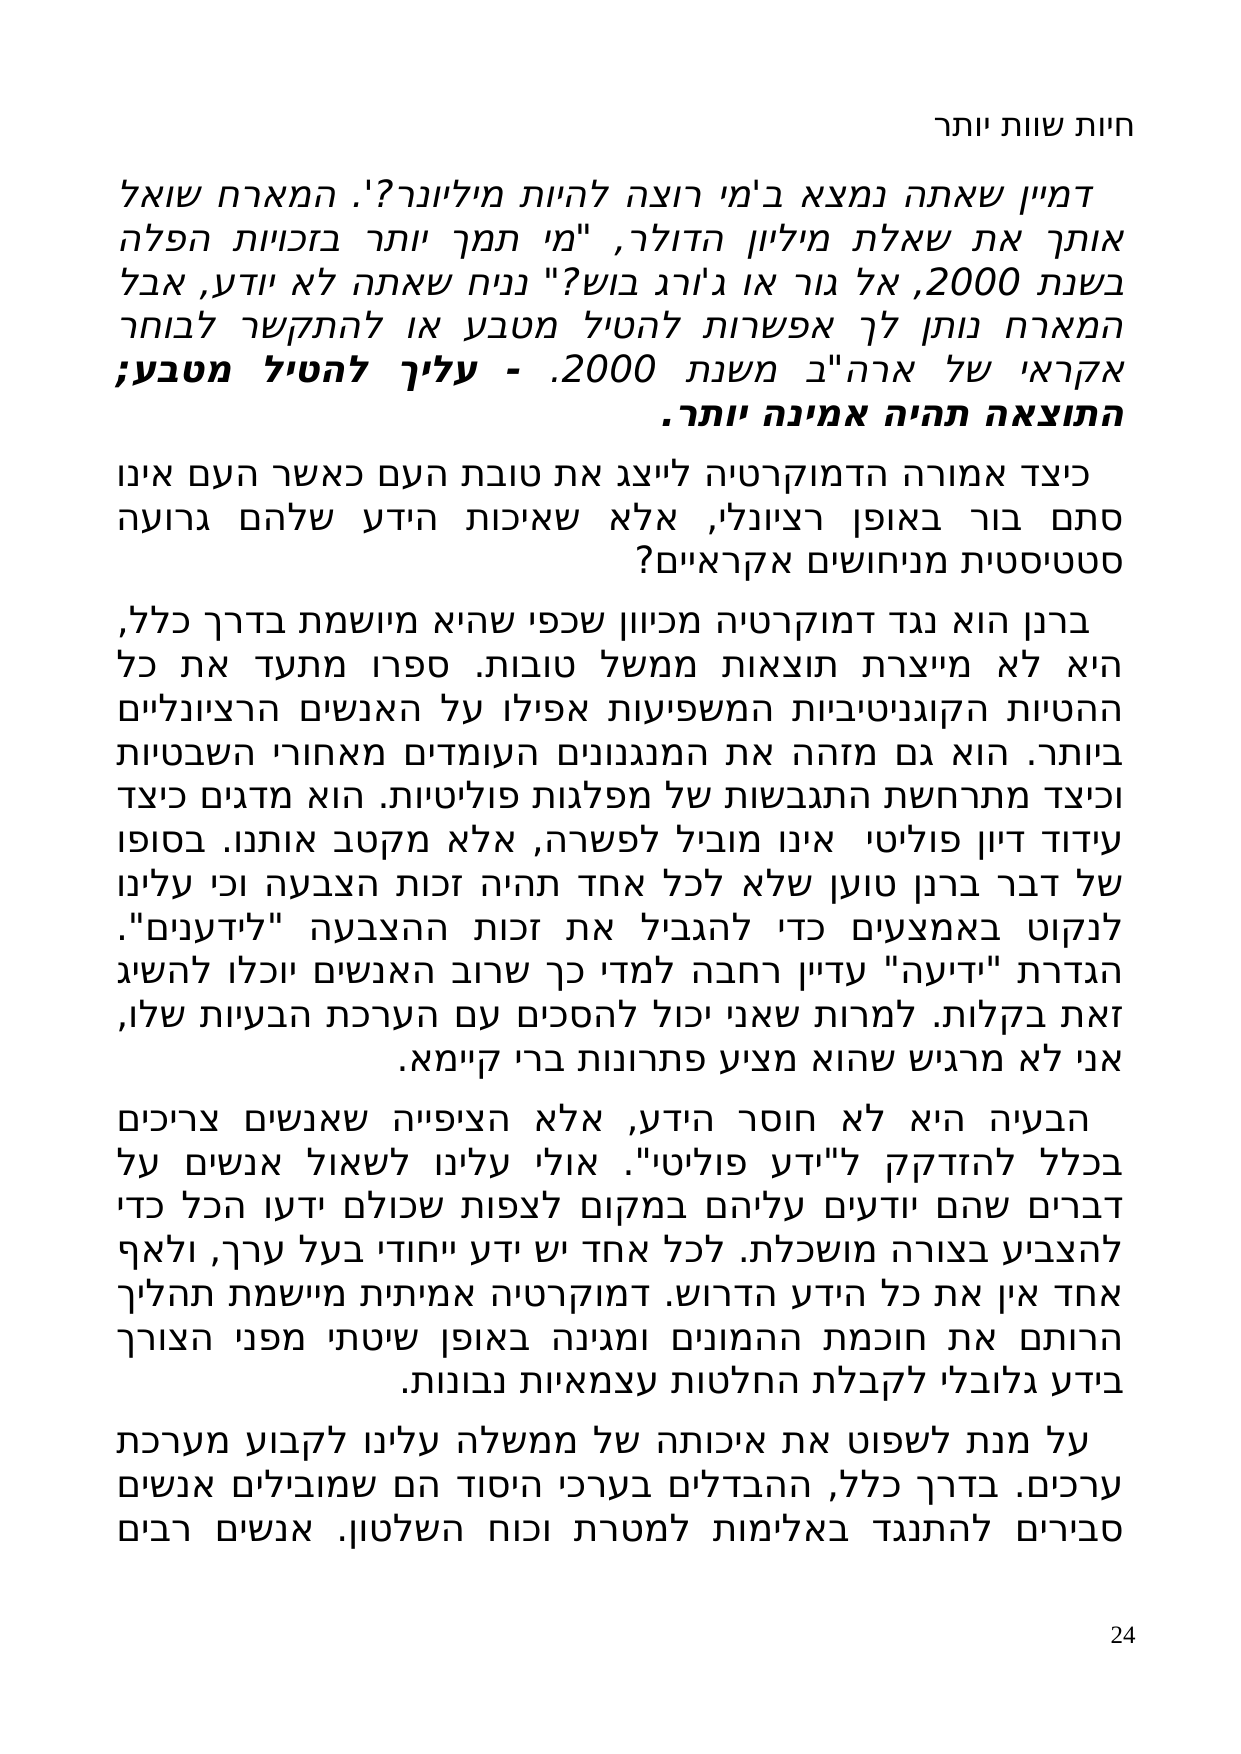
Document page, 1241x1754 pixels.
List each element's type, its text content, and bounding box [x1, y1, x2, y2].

text ברנן הוא נגד דמוקרטיה מכיוון שכפי שהיא מיושמת בדרך כלל, היא לא מייצרת תוצאות ממשל טובות. ספרו מתעד את כל ההטיות הקוגניטיביות המשפיעות אפילו על האנשים הרציונליים ביותר. הוא גם מזהה את המנגנונים העומדים מאחורי השבטיות וכיצד מתרחשת התגבשות של מפלגות פוליטיות. הוא מדגים כיצד עידוד דיון פוליטי אינו מוביל לפשרה, אלא מקטב אותנו. בסופו של דבר ברנן טוען שלא לכל אחד תהיה זכות הצבעה וכי עלינו לנקוט באמצעים כדי להגביל את זכות ההצבעה "לידענים". הגדרת "ידיעה" עדיין רחבה למדי כך שרוב האנשים יוכלו להשיג זאת בקלות. למרות שאני יכול להסכים עם הערכת הבעיות שלו, אני לא מרגיש שהוא מציע פתרונות ברי קיימא. [116, 599, 1124, 1080]
text הבעיה היא לא חוסר הידע, אלא הציפייה שאנשים צריכים בכלל להזדקק ל"ידע פוליטי". אולי עלינו לשאול אנשים על דברים שהם יודעים עליהם במקום לצפות שכולם ידעו הכל כדי להצביע בצורה מושכלת. לכל אחד יש ידע ייחודי בעל ערך, ולאף אחד אין את כל הידע הדרוש. דמוקרטיה אמיתית מיישמת תהליך הרותם את חוכמת ההמונים ומגינה באופן שיטתי מפני הצורך בידע גלובלי לקבלת החלטות עצמאיות נבונות. [116, 1096, 1124, 1402]
text דמיין שאתה נמצא ב'מי רוצה להיות מיליונר?'. המארח שואל אותך את שאלת מיליון הדולר, "מי תמך יותר בזכויות הפלה בשנת 2000, אל גור או ג'ורג בוש?" נניח שאתה לא יודע, אבל המארח נותן לך אפשרות להטיל מטבע או להתקשר לבוחר אקראי של ארה"ב משנת 2000. - עליך להטיל מטבע; התוצאה תהיה אמינה יותר. [116, 172, 1124, 435]
text על מנת לשפוט את איכותה של ממשלה עלינו לקבוע מערכת ערכים. בדרך כלל, ההבדלים בערכי היסוד הם שמובילים אנשים סבירים להתנגד באלימות למטרת וכוח השלטון. אנשים רבים [116, 1419, 1124, 1550]
text כיצד אמורה הדמוקרטיה לייצג את טובת העם כאשר העם אינו סתם בור באופן רציונלי, אלא שאיכות הידע שלהם גרועה סטטיסטית מניחושים אקראיים? [116, 451, 1124, 582]
